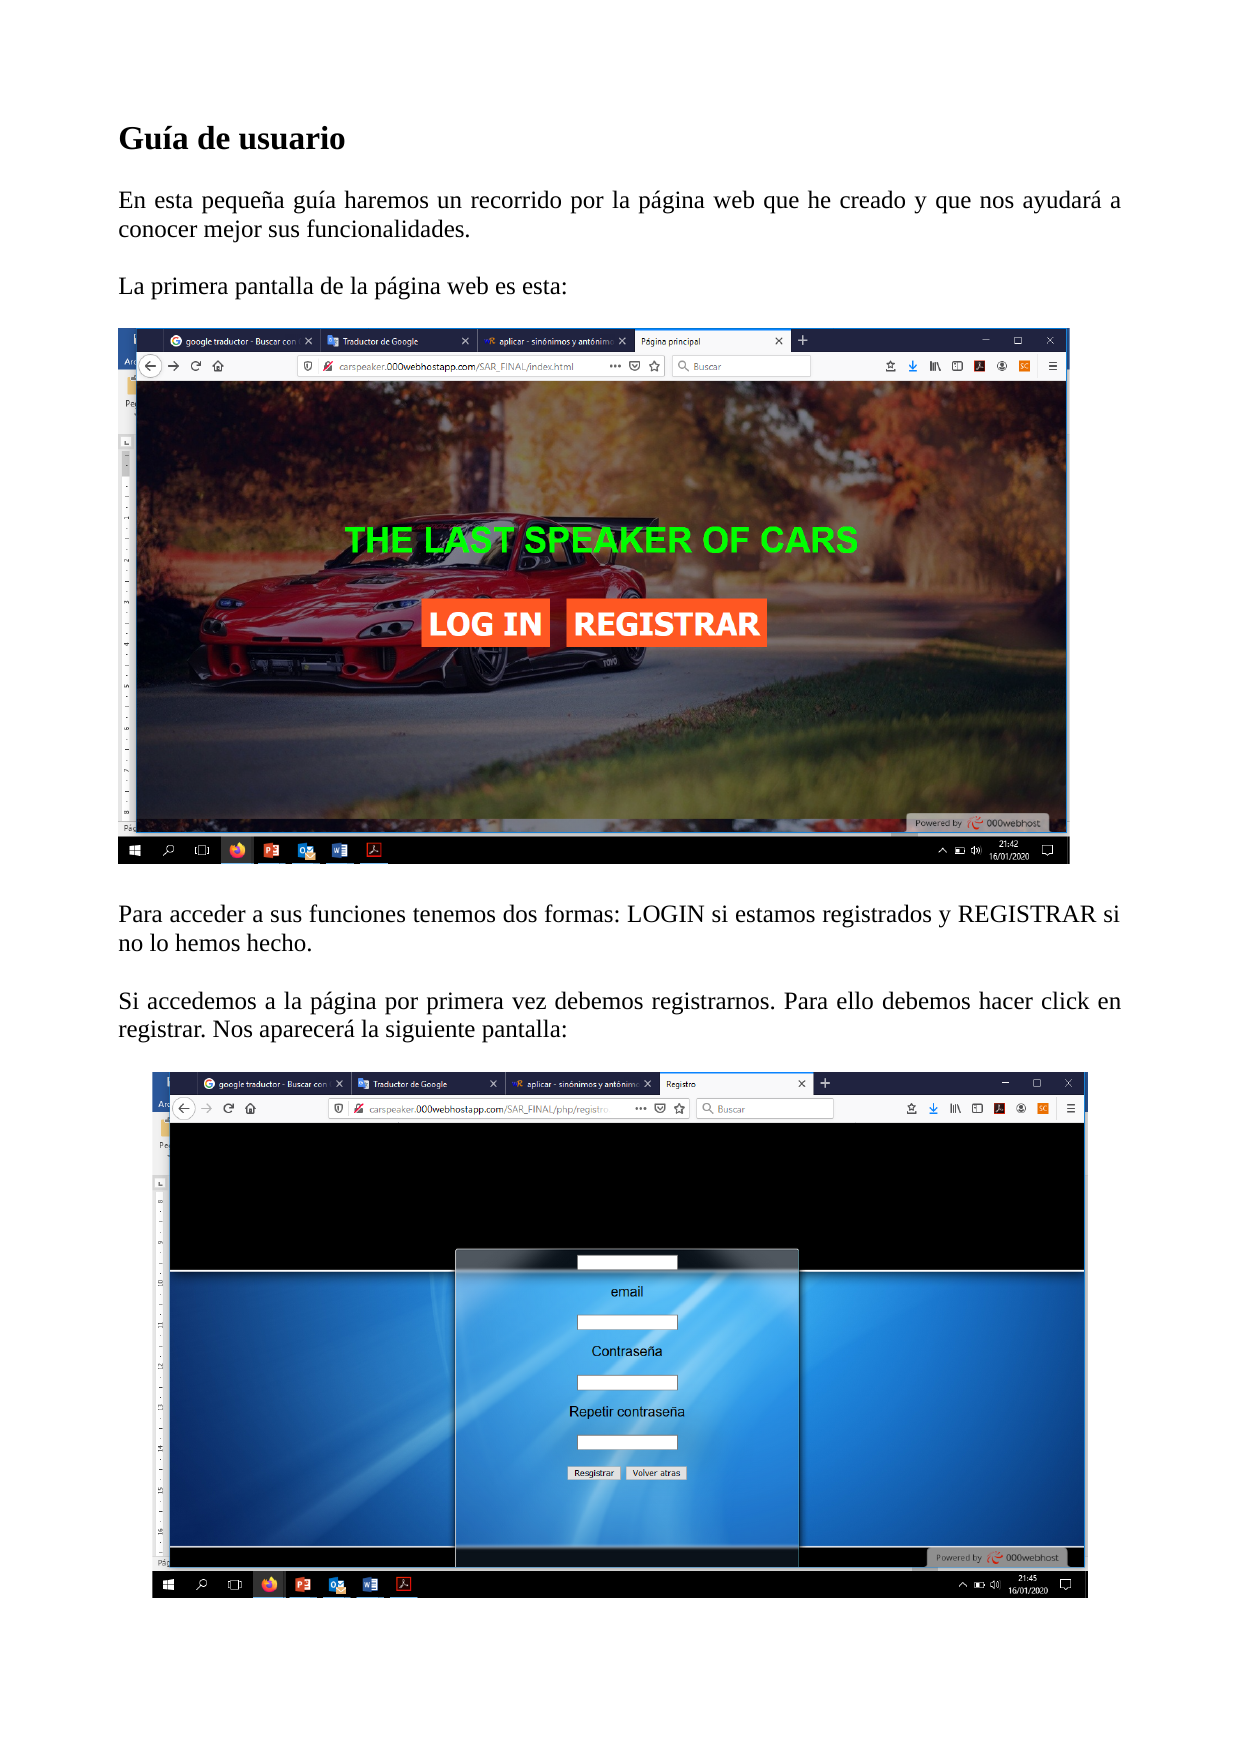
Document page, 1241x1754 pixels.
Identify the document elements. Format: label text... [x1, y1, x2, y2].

picture [118, 328, 1070, 864]
text En esta pequeña guía haremos un recorrido por la página web que he creado y que nos ayudará a conocer mejor sus funcionalidades. [118, 185, 1122, 243]
text Si accedemos a la página por primera vez debemos registrarnos. Para ello debemos hacer click en registrar. Nos aparecerá la siguiente pantalla: [118, 986, 1122, 1043]
text Para acceder a sus funciones tenemos dos formas: LOGIN si estamos registrados y REGISTRAR si no lo hemos hecho. [118, 899, 1122, 957]
text Guía de usuario [118, 118, 1122, 156]
picture [152, 1072, 1088, 1598]
text La primera pantalla de la página web es esta: [118, 271, 1122, 300]
